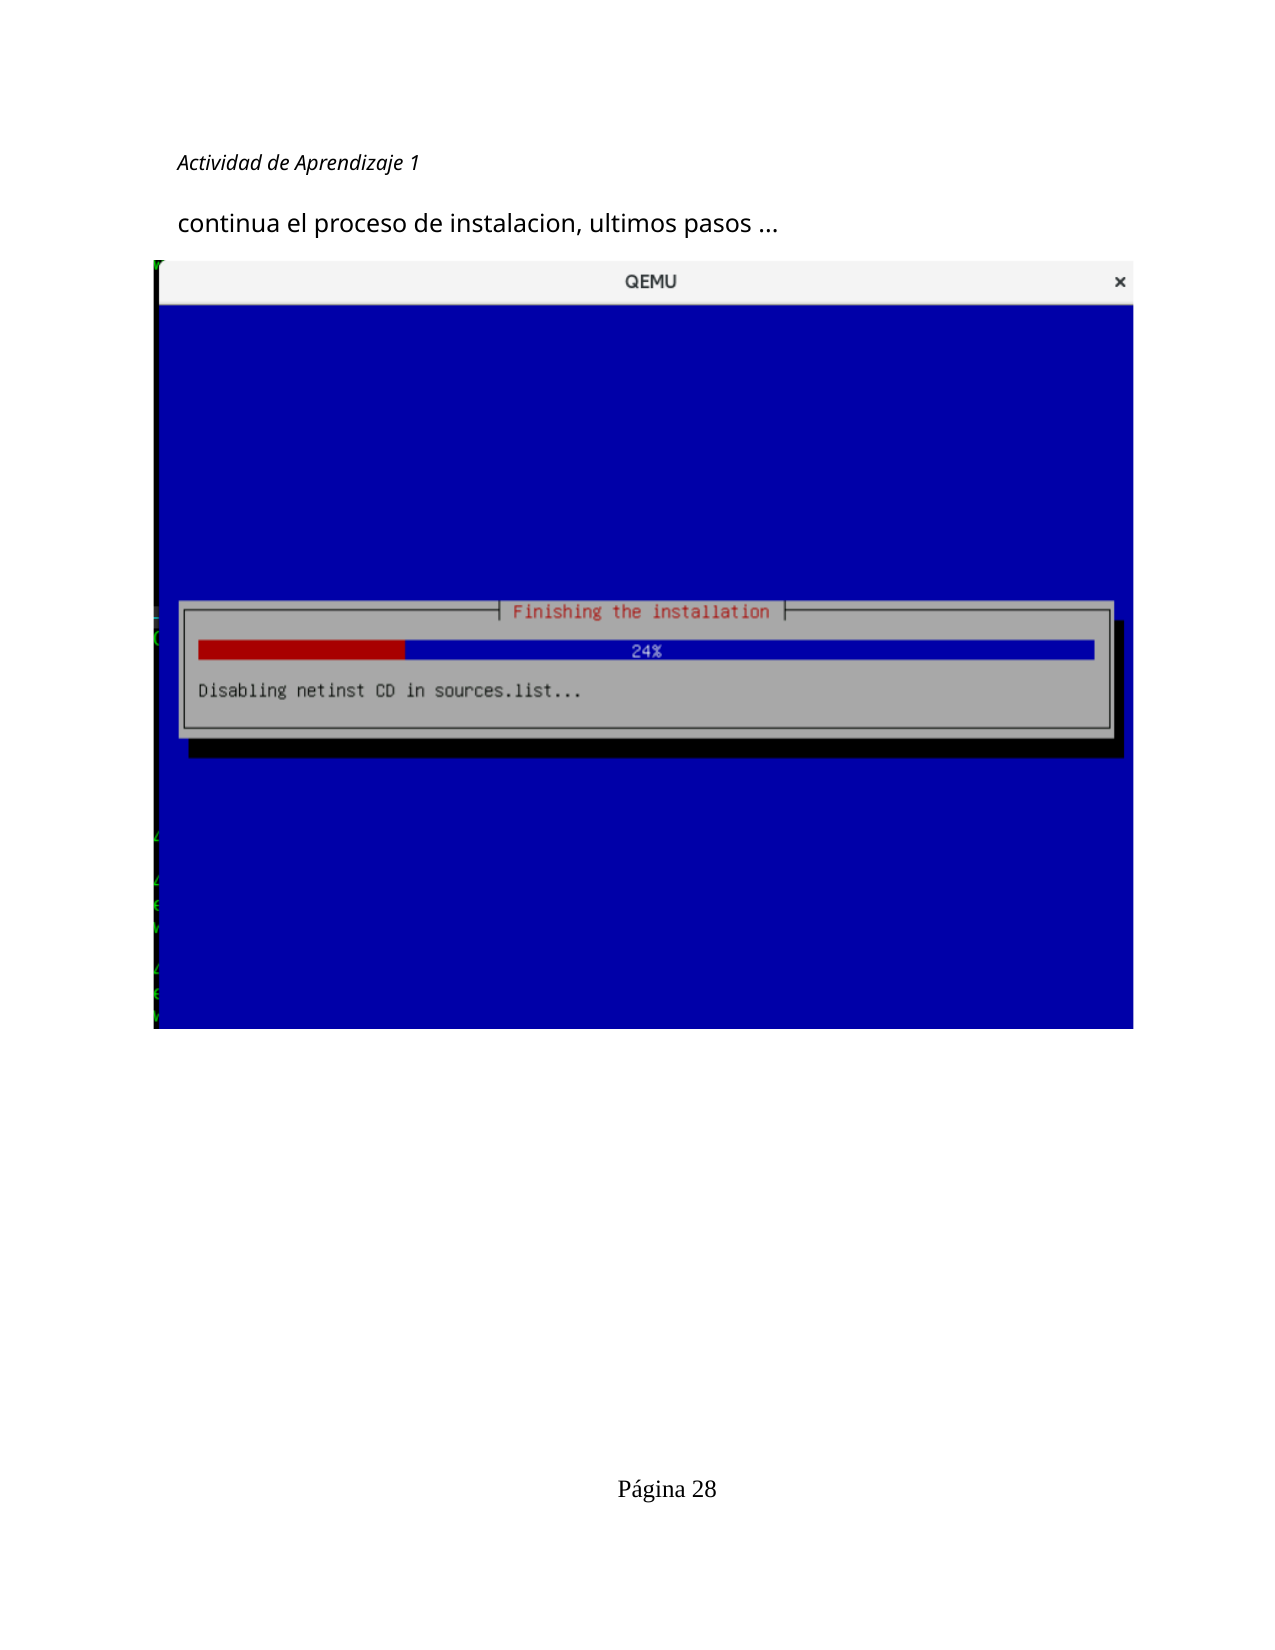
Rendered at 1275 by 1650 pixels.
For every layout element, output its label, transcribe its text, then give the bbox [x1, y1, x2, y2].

picture [153, 260, 1134, 1029]
text continua el proceso de instalacion, ultimos pasos ... [177, 206, 1157, 239]
